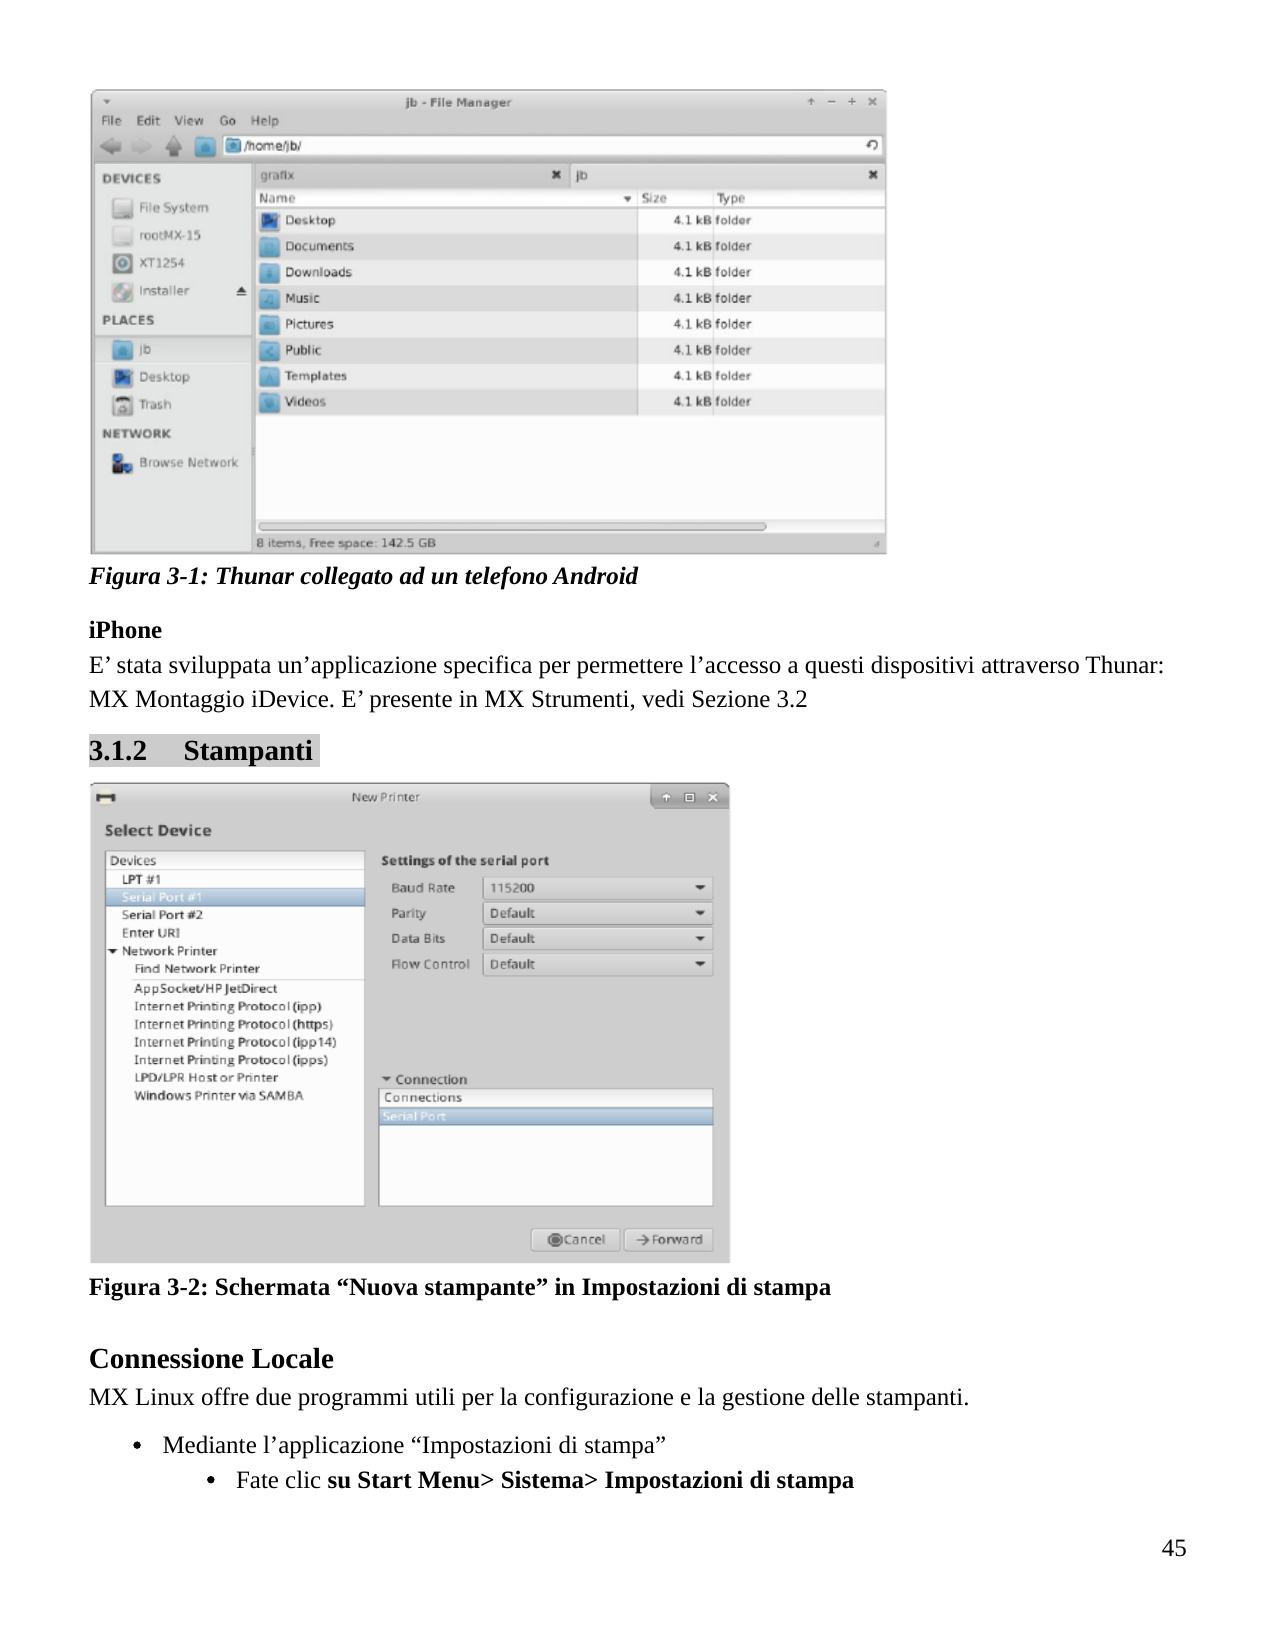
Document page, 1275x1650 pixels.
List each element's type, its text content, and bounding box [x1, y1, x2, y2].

text Figura 3-1: Thunar collegato ad un telefono Android [88, 561, 1186, 589]
picture [88, 88, 891, 555]
list Fate clic su Start Menu> Sistema> Impostazioni di stampa [206, 1465, 1186, 1494]
text Connessione Locale [88, 1341, 1186, 1375]
text Figura 3-2: Schermata “Nuova stampante” in Impostazioni di stampa [88, 1272, 1186, 1301]
text MX Linux offre due programmi utili per la configurazione e la gestione delle stampanti. [88, 1382, 1186, 1410]
text iPhone [88, 615, 1186, 644]
subtitle 3.1.2 Stampanti [88, 733, 1186, 767]
picture [88, 779, 734, 1267]
text E’ stata sviluppata un’applicazione specifica per permettere l’accesso a questi dispositivi attraverso Thunar: MX Montaggio iDevice. E’ presente in MX Strumenti, vedi Sezione 3.2 [88, 650, 1186, 713]
list Mediante l’applicazione “Impostazioni di stampa” [133, 1431, 1186, 1459]
